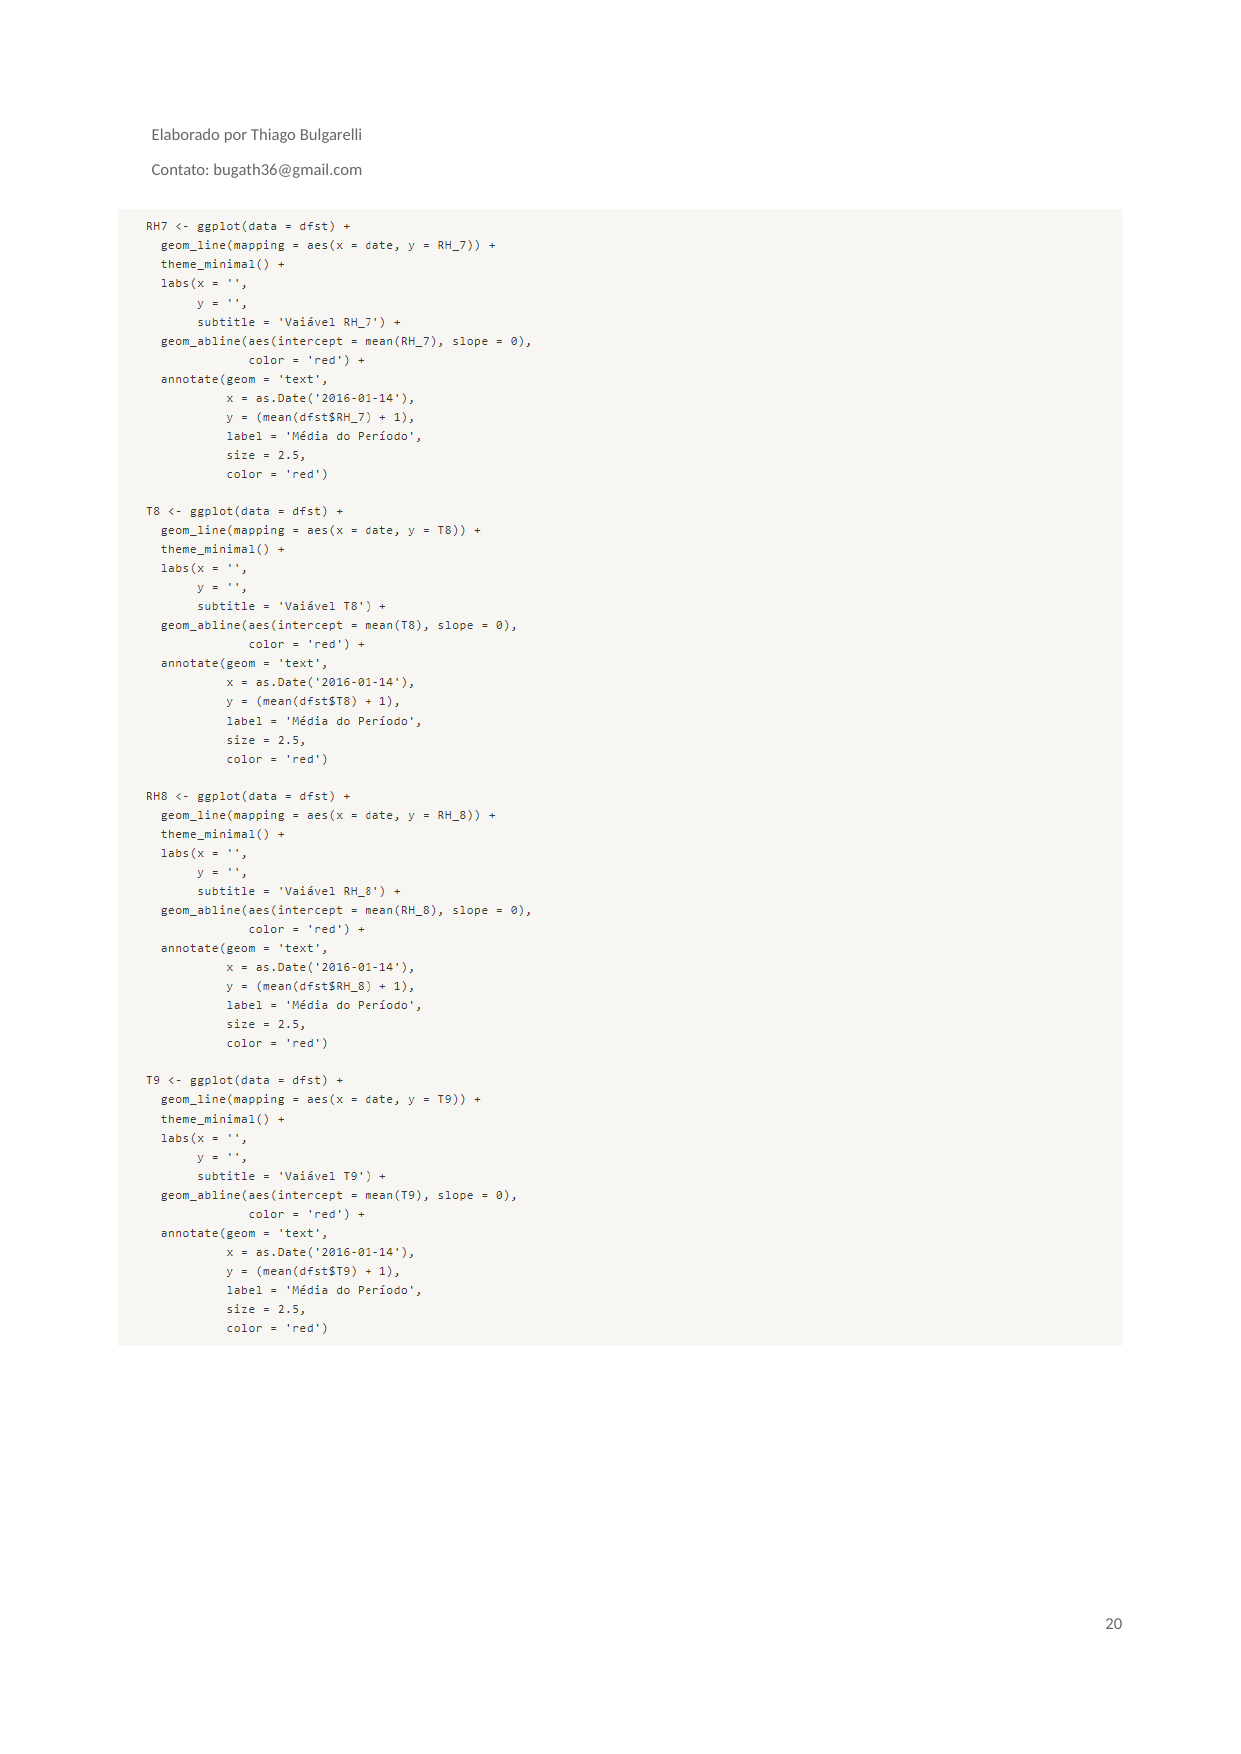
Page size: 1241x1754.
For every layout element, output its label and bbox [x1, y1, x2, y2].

picture [118, 209, 1123, 1346]
